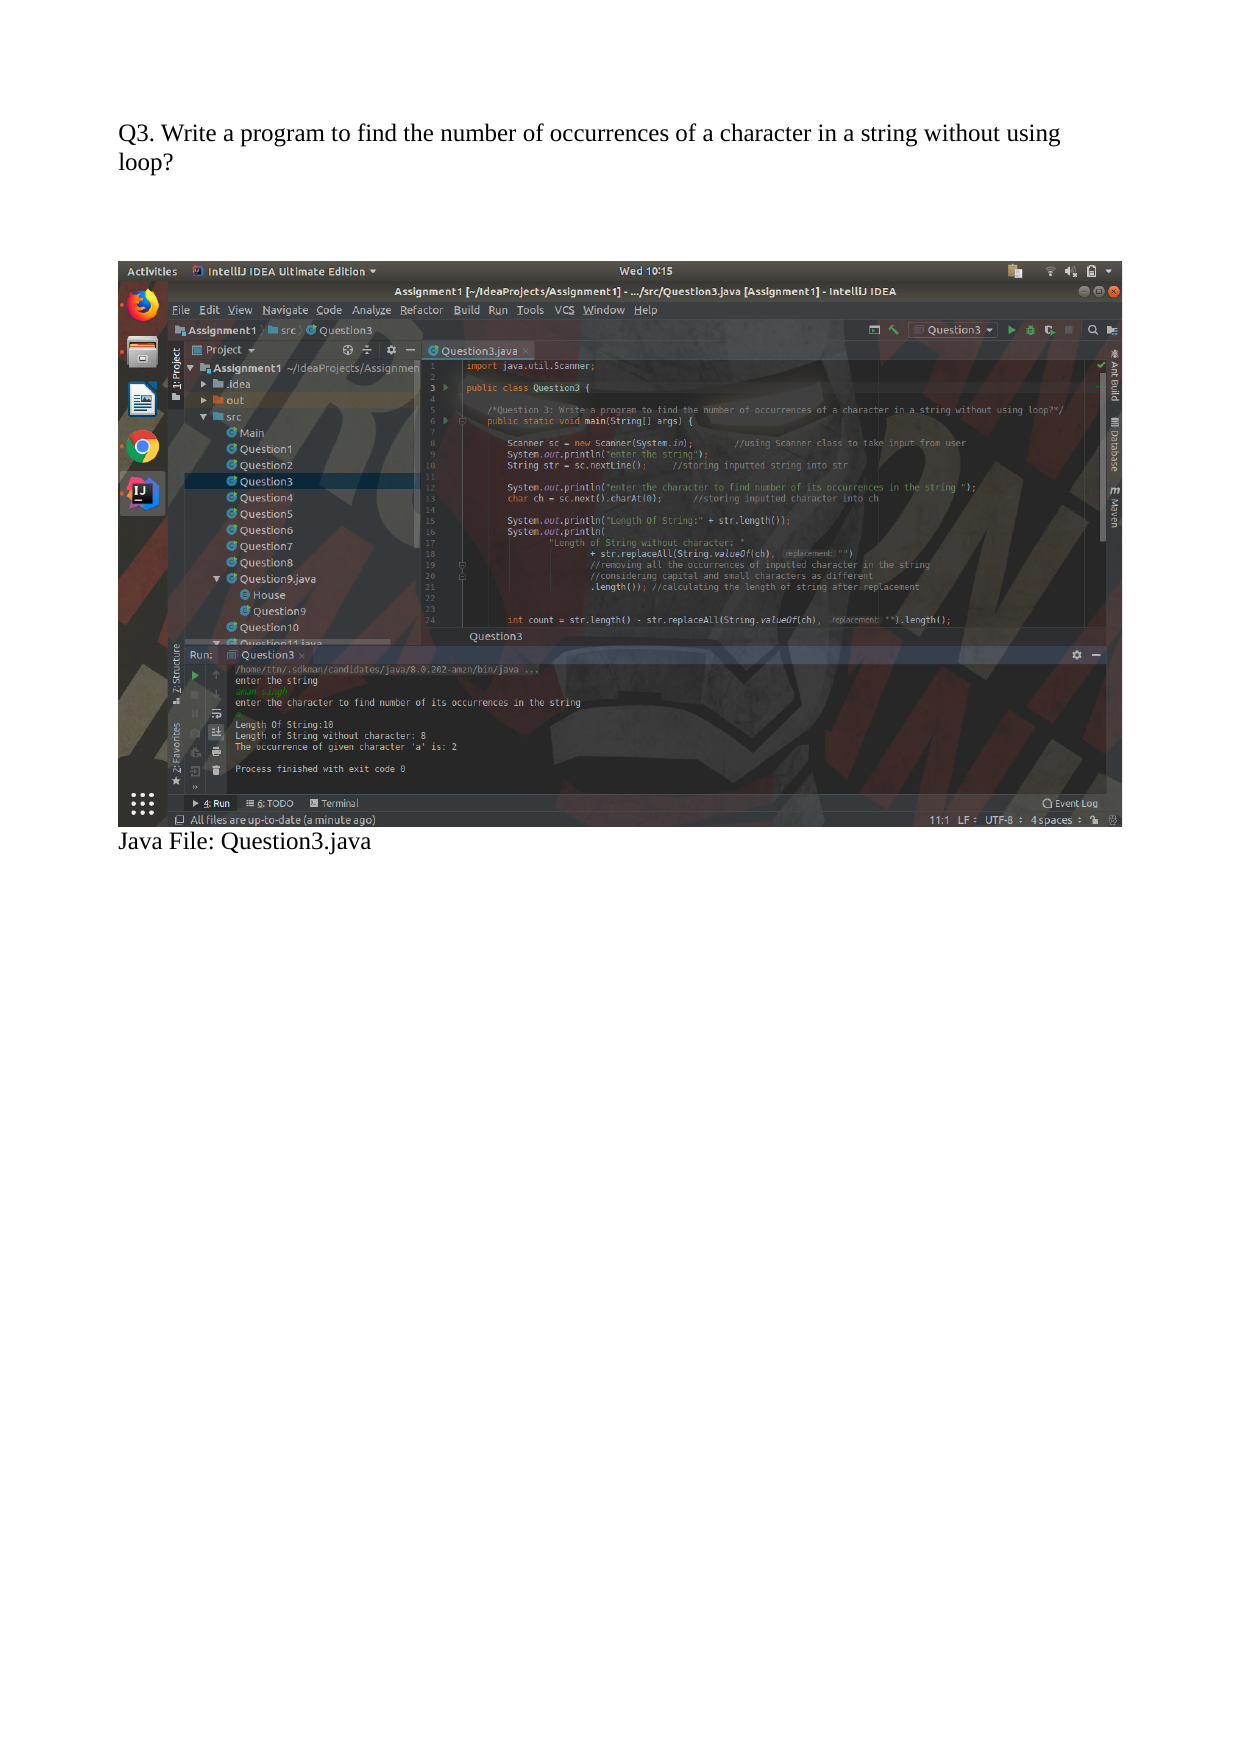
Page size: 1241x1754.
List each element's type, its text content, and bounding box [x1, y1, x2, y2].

text Java File: Question3.java [118, 827, 1122, 855]
picture [118, 261, 1123, 827]
text Q3. Write a program to find the number of occurrences of a character in a string without using loop? [118, 118, 1122, 176]
